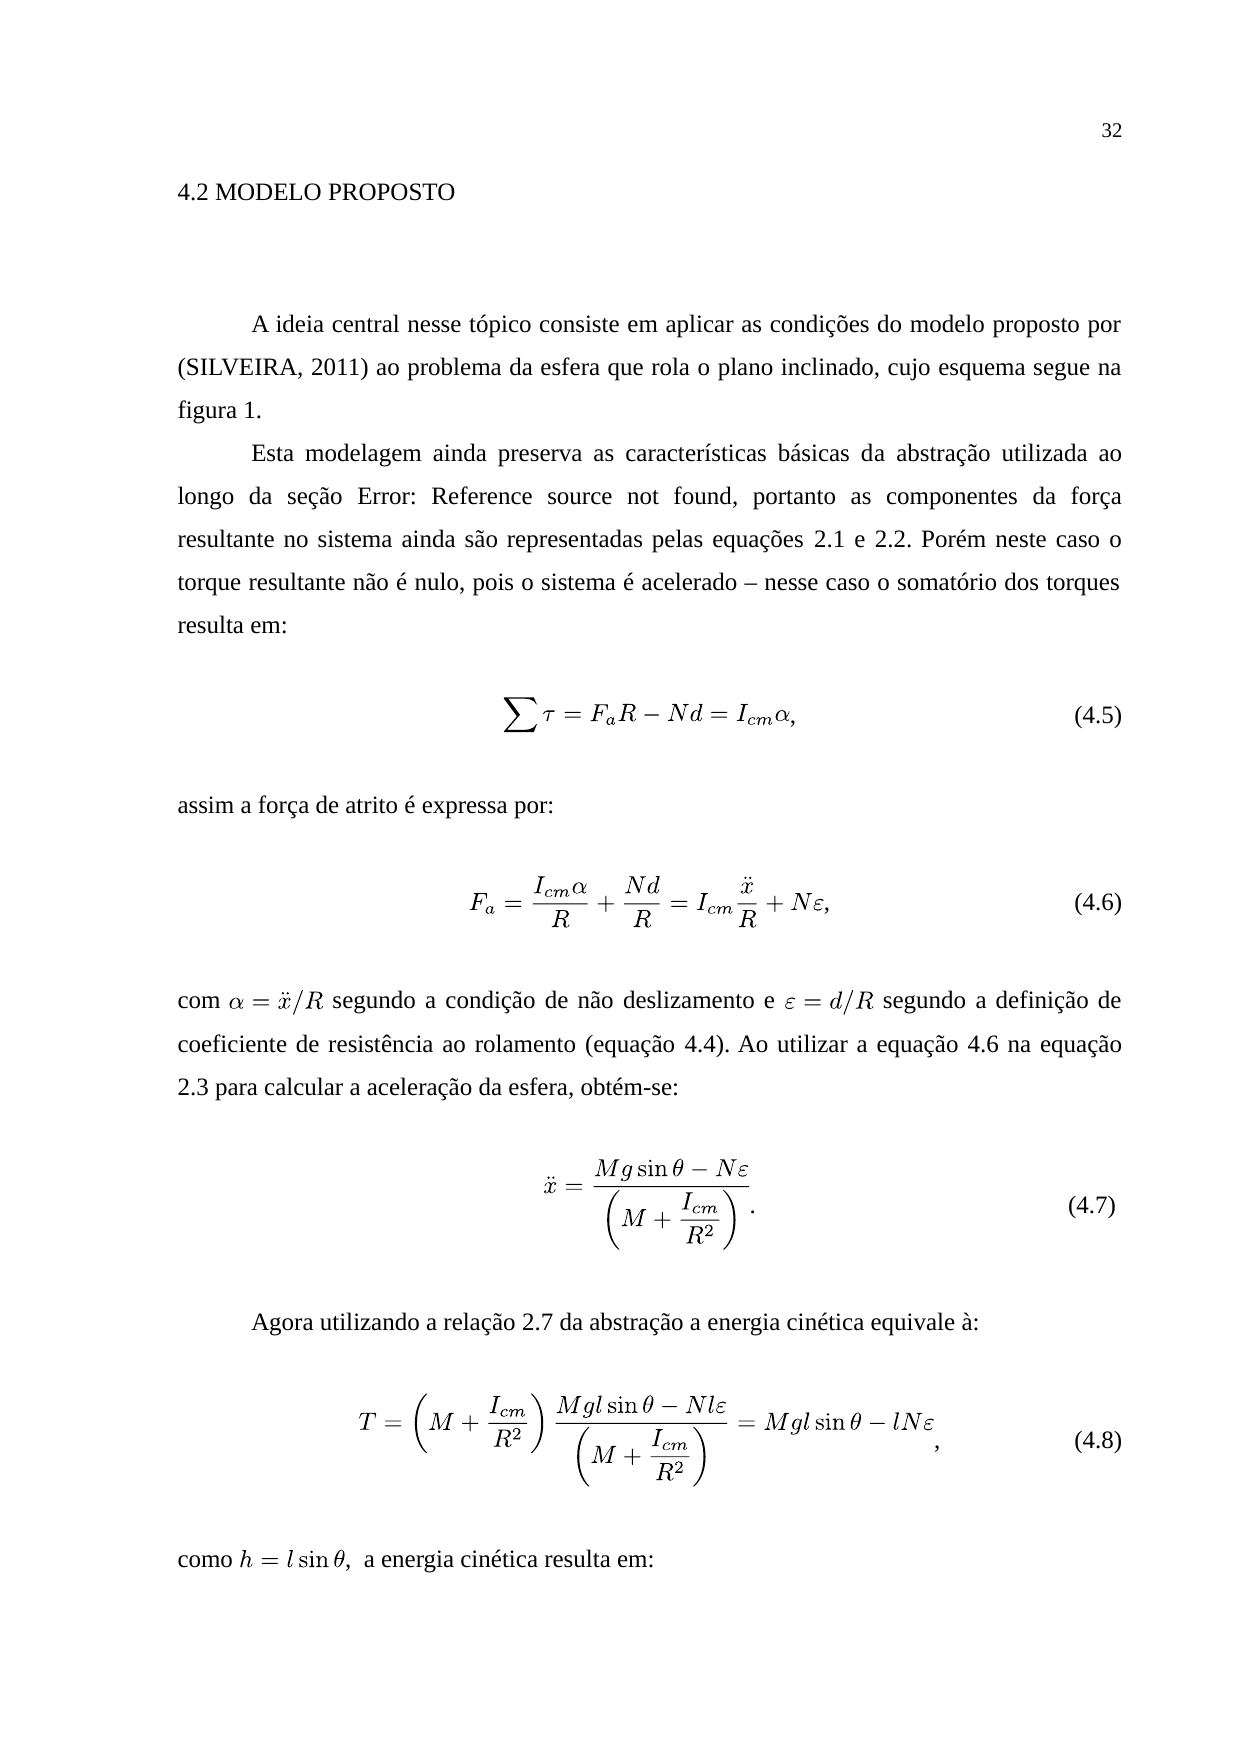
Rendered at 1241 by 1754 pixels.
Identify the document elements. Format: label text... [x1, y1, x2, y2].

subtitle Modelo proposto [177, 177, 1122, 206]
text A ideia central nesse tópico consiste em aplicar as condições do modelo proposto por (SILVEIRA, 2011) ao problema da esfera que rola o plano inclinado, cujo esquema segue na figura 1. [177, 309, 1122, 424]
text como , a energia cinética resulta em: [177, 1544, 1122, 1573]
text [177, 1159, 617, 1250]
text [177, 697, 503, 732]
text , (4.6) [751, 876, 1122, 928]
text Esta modelagem ainda preserva as características básicas da abstração utilizada ao longo da seção Error: Reference source not found, portanto as componentes da força resultante no sistema ainda são representadas pelas equações 2.1 e 2.2. Porém neste caso o torque resultante não é nulo, pois o sistema é acelerado – nesse caso o somatório dos torques resulta em: [177, 438, 1122, 639]
text assim a força de atrito é expressa por: [177, 790, 1122, 818]
text Agora utilizando a relação 2.7 da abstração a energia cinética equivale à: [177, 1307, 1122, 1336]
text . (4.7) [725, 1159, 1122, 1250]
text [177, 876, 551, 928]
text com segundo a condição de não deslizamento e segundo a definição de coeficiente de resistência ao rolamento (equação 4.4). Ao utilizar a equação 4.6 na equação 2.3 para calcular a aceleração da esfera, obtém-se: [177, 985, 1122, 1101]
text , (4.5) [535, 697, 1122, 732]
text , (4.8) [177, 1350, 1122, 1487]
